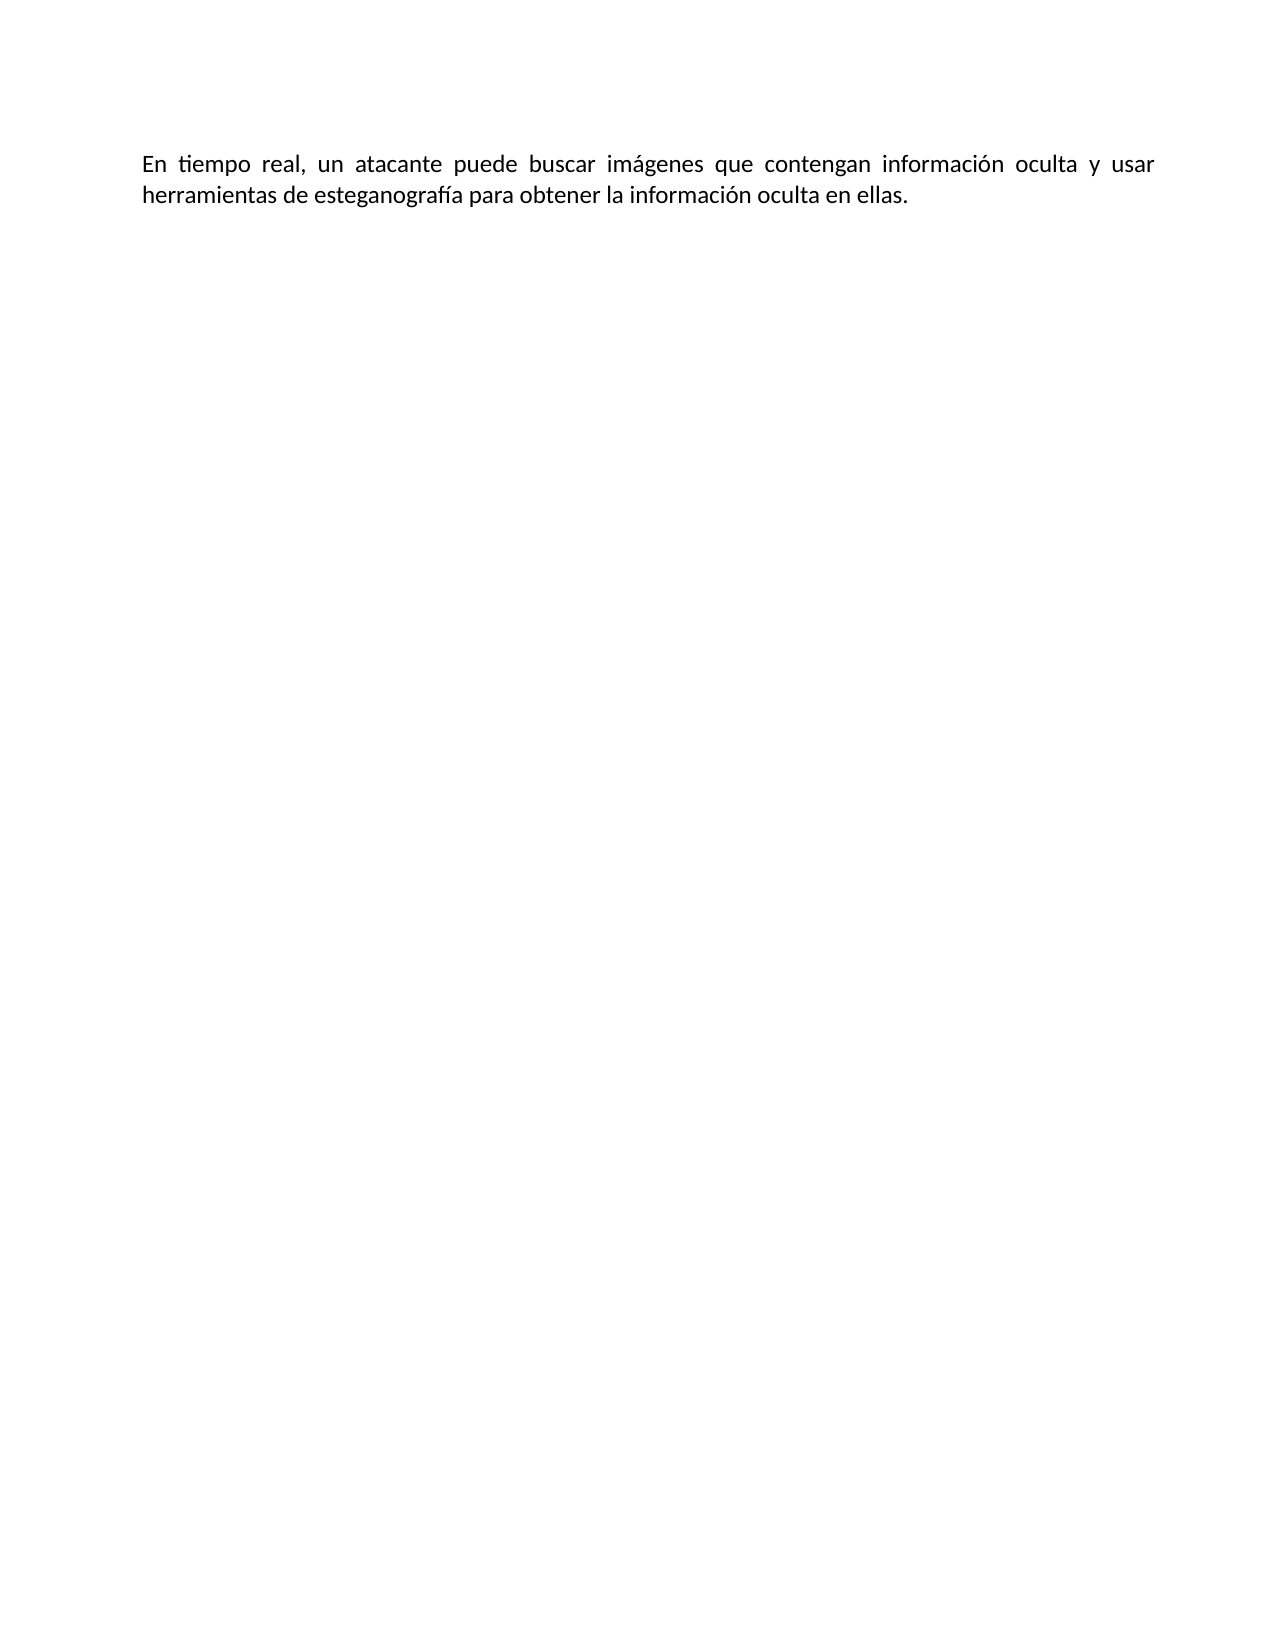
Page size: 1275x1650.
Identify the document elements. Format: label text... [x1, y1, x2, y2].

list En tiempo real, un atacante puede buscar imágenes que contengan información oculta y usar herramientas de esteganografía para obtener la información oculta en ellas. [142, 149, 1157, 210]
